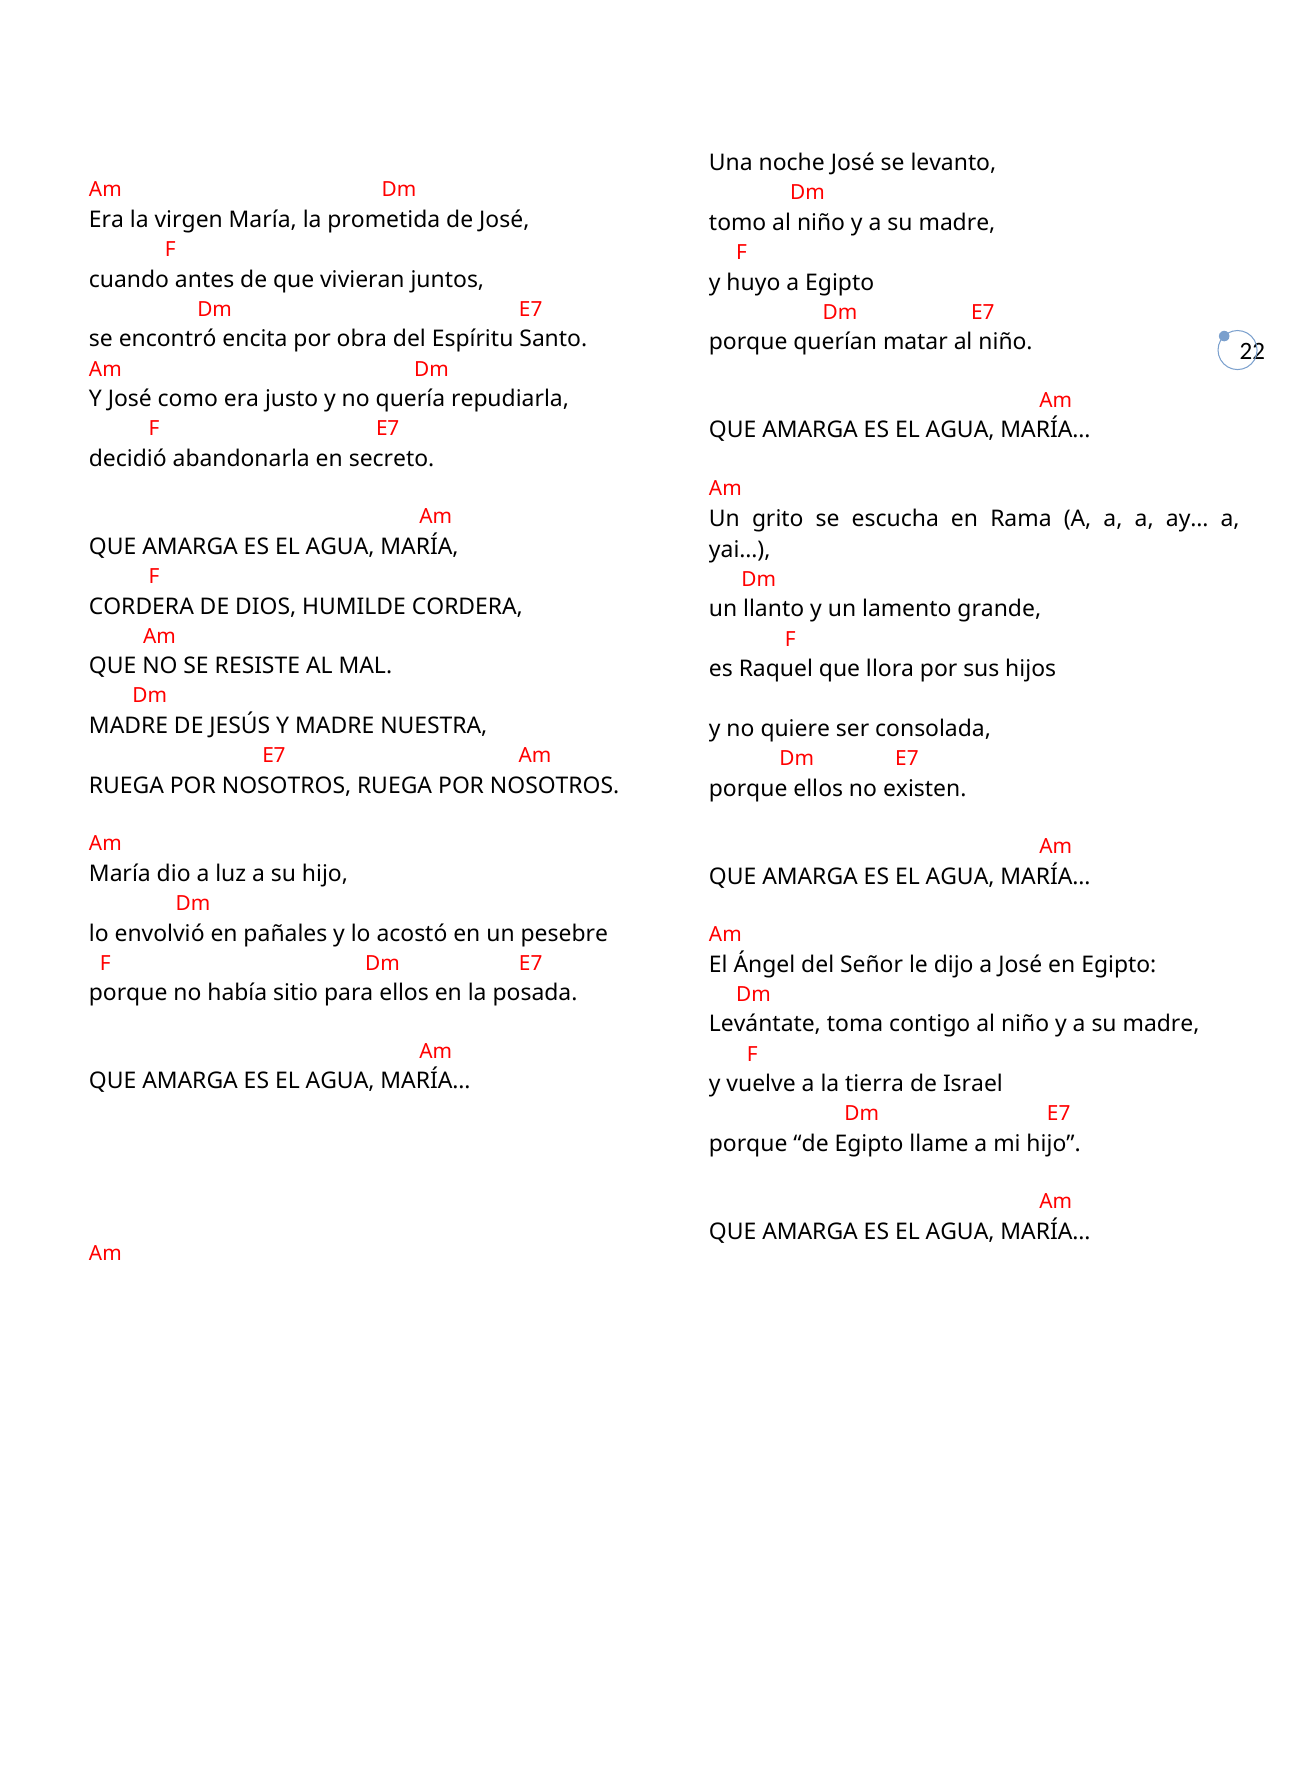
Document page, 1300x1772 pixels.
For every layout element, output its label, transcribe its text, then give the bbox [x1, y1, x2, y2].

text QUE AMARGA ES EL AGUA, MARÍA, [89, 530, 620, 561]
text Am [89, 1238, 620, 1266]
text F [89, 561, 620, 589]
text F Dm E7 [89, 948, 620, 976]
text QUE AMARGA ES EL AGUA, MARÍA… [709, 1215, 1240, 1246]
text Una noche José se levanto, [709, 146, 1240, 177]
text lo envolvió en pañales y lo acostó en un pesebre [89, 916, 620, 948]
text Am [709, 385, 1240, 413]
text Dm E7 [709, 297, 1240, 325]
text y vuelve a la tierra de Israel [709, 1067, 1240, 1098]
text Am [89, 1036, 620, 1064]
text Levántate, toma contigo al niño y a su madre, [709, 1007, 1240, 1039]
text Am [89, 621, 620, 649]
text decidió abandonarla en secreto. [89, 442, 620, 473]
text QUE AMARGA ES EL AGUA, MARÍA… [89, 1064, 620, 1096]
text tomo al niño y a su madre, [709, 206, 1240, 237]
text QUE NO SE RESISTE AL MAL. [89, 649, 620, 681]
text QUE AMARGA ES EL AGUA, MARÍA… [709, 859, 1240, 891]
text es Raquel que llora por sus hijos [709, 652, 1240, 683]
text F [89, 234, 620, 263]
text Un grito se escucha en Rama (A, a, a, ay… a, yai…), [709, 501, 1240, 564]
text se encontró encita por obra del Espíritu Santo. [89, 322, 620, 354]
text F [709, 1039, 1240, 1067]
text Am [89, 501, 620, 530]
text cuando antes de que vivieran juntos, [89, 263, 620, 294]
text Dm [709, 564, 1240, 592]
text El Ángel del Señor le dijo a José en Egipto: [709, 948, 1240, 979]
text MADRE DE JESÚS Y MADRE NUESTRA, [89, 709, 620, 740]
text Am Dm [89, 174, 620, 203]
text porque no había sitio para ellos en la posada. [89, 976, 620, 1007]
text Era la virgen María, la prometida de José, [89, 203, 620, 234]
text Am [709, 919, 1240, 948]
text Am [709, 831, 1240, 859]
text F [709, 624, 1240, 652]
text F [709, 237, 1240, 266]
text Am [709, 1186, 1240, 1215]
text CORDERA DE DIOS, HUMILDE CORDERA, [89, 589, 620, 621]
text QUE AMARGA ES EL AGUA, MARÍA… [709, 413, 1240, 444]
text RUEGA POR NOSOTROS, RUEGA POR NOSOTROS. [89, 769, 620, 800]
text Dm [709, 177, 1240, 206]
text porque querían matar al niño. [709, 325, 1240, 356]
text F E7 [89, 413, 620, 442]
text porque “de Egipto llame a mi hijo”. [709, 1127, 1240, 1158]
text Dm E7 [709, 1098, 1240, 1127]
text Am [89, 828, 620, 857]
text Dm [709, 979, 1240, 1007]
text y no quiere ser consolada, [709, 712, 1240, 743]
text Dm E7 [89, 294, 620, 322]
text Am [709, 473, 1240, 501]
text Dm [89, 888, 620, 916]
text Am Dm [89, 354, 620, 382]
text E7 Am [89, 740, 620, 769]
text María dio a luz a su hijo, [89, 857, 620, 888]
text porque ellos no existen. [709, 771, 1240, 803]
text un llanto y un lamento grande, [709, 592, 1240, 624]
text y huyo a Egipto [709, 266, 1240, 297]
text Dm [89, 681, 620, 709]
text Y José como era justo y no quería repudiarla, [89, 382, 620, 413]
text Dm E7 [709, 743, 1240, 771]
